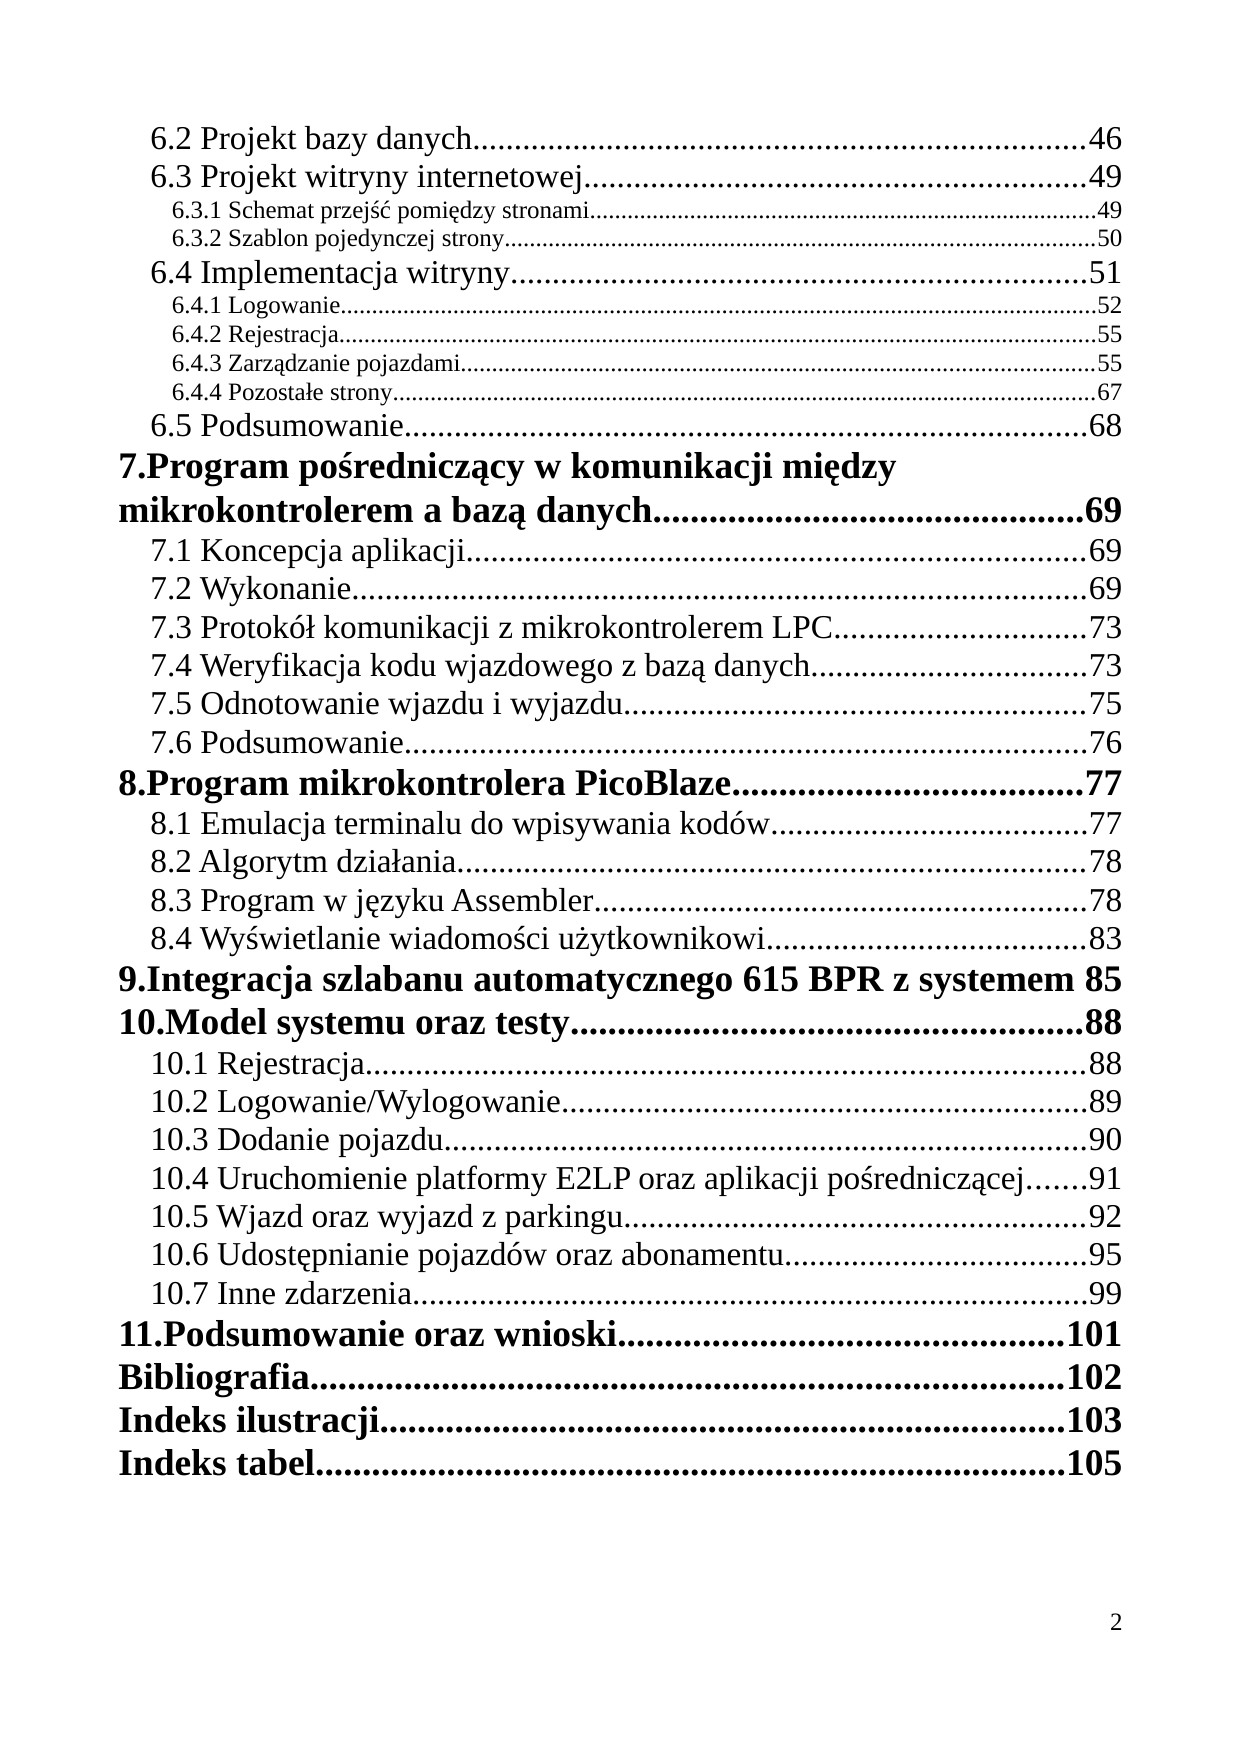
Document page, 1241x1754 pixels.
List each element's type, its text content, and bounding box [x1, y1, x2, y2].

text 8.1 Emulacja terminalu do wpisywania kodów 77 [118, 803, 1122, 842]
text 7.6 Podsumowanie 76 [118, 722, 1122, 760]
text 10.5 Wjazd oraz wyjazd z parkingu 92 [118, 1196, 1122, 1234]
text 8.Program mikrokontrolera PicoBlaze 77 [118, 760, 1122, 803]
text 7.Program pośredniczący w komunikacji między mikrokontrolerem a bazą danych 69 [118, 444, 1122, 530]
text 10.3 Dodanie pojazdu 90 [118, 1119, 1122, 1158]
text 10.1 Rejestracja 88 [118, 1043, 1122, 1081]
text 7.4 Weryfikacja kodu wjazdowego z bazą danych 73 [118, 645, 1122, 683]
text 6.3.2 Szablon pojedynczej strony 50 [118, 223, 1122, 252]
text 7.3 Protokół komunikacji z mikrokontrolerem LPC 73 [118, 607, 1122, 645]
text 6.5 Podsumowanie 68 [118, 406, 1122, 444]
text 10.4 Uruchomienie platformy E2LP oraz aplikacji pośredniczącej 91 [118, 1158, 1122, 1196]
text 6.4.4 Pozostałe strony 67 [118, 377, 1122, 406]
text 6.4 Implementacja witryny 51 [118, 252, 1122, 291]
text 6.4.3 Zarządzanie pojazdami 55 [118, 348, 1122, 377]
text 6.4.2 Rejestracja 55 [118, 319, 1122, 348]
text Indeks tabel 105 [118, 1441, 1122, 1484]
text 10.2 Logowanie/Wylogowanie 89 [118, 1081, 1122, 1119]
text 10.6 Udostępnianie pojazdów oraz abonamentu 95 [118, 1234, 1122, 1273]
text 7.2 Wykonanie 69 [118, 568, 1122, 607]
text 6.4.1 Logowanie 52 [118, 291, 1122, 319]
text Indeks ilustracji 103 [118, 1397, 1122, 1441]
text 6.3.1 Schemat przejść pomiędzy stronami 49 [118, 195, 1122, 223]
text 7.1 Koncepcja aplikacji 69 [118, 530, 1122, 568]
text 6.3 Projekt witryny internetowej 49 [118, 156, 1122, 195]
text 8.2 Algorytm działania 78 [118, 842, 1122, 880]
text Bibliografia 102 [118, 1354, 1122, 1397]
text 11.Podsumowanie oraz wnioski 101 [118, 1311, 1122, 1354]
text 10.7 Inne zdarzenia 99 [118, 1273, 1122, 1311]
text 8.4 Wyświetlanie wiadomości użytkownikowi 83 [118, 918, 1122, 957]
text 7.5 Odnotowanie wjazdu i wyjazdu 75 [118, 683, 1122, 722]
text 6.2 Projekt bazy danych 46 [118, 118, 1122, 156]
text 10.Model systemu oraz testy 88 [118, 1000, 1122, 1043]
text 8.3 Program w języku Assembler 78 [118, 880, 1122, 918]
text 9.Integracja szlabanu automatycznego 615 BPR z systemem 85 [118, 957, 1122, 1000]
